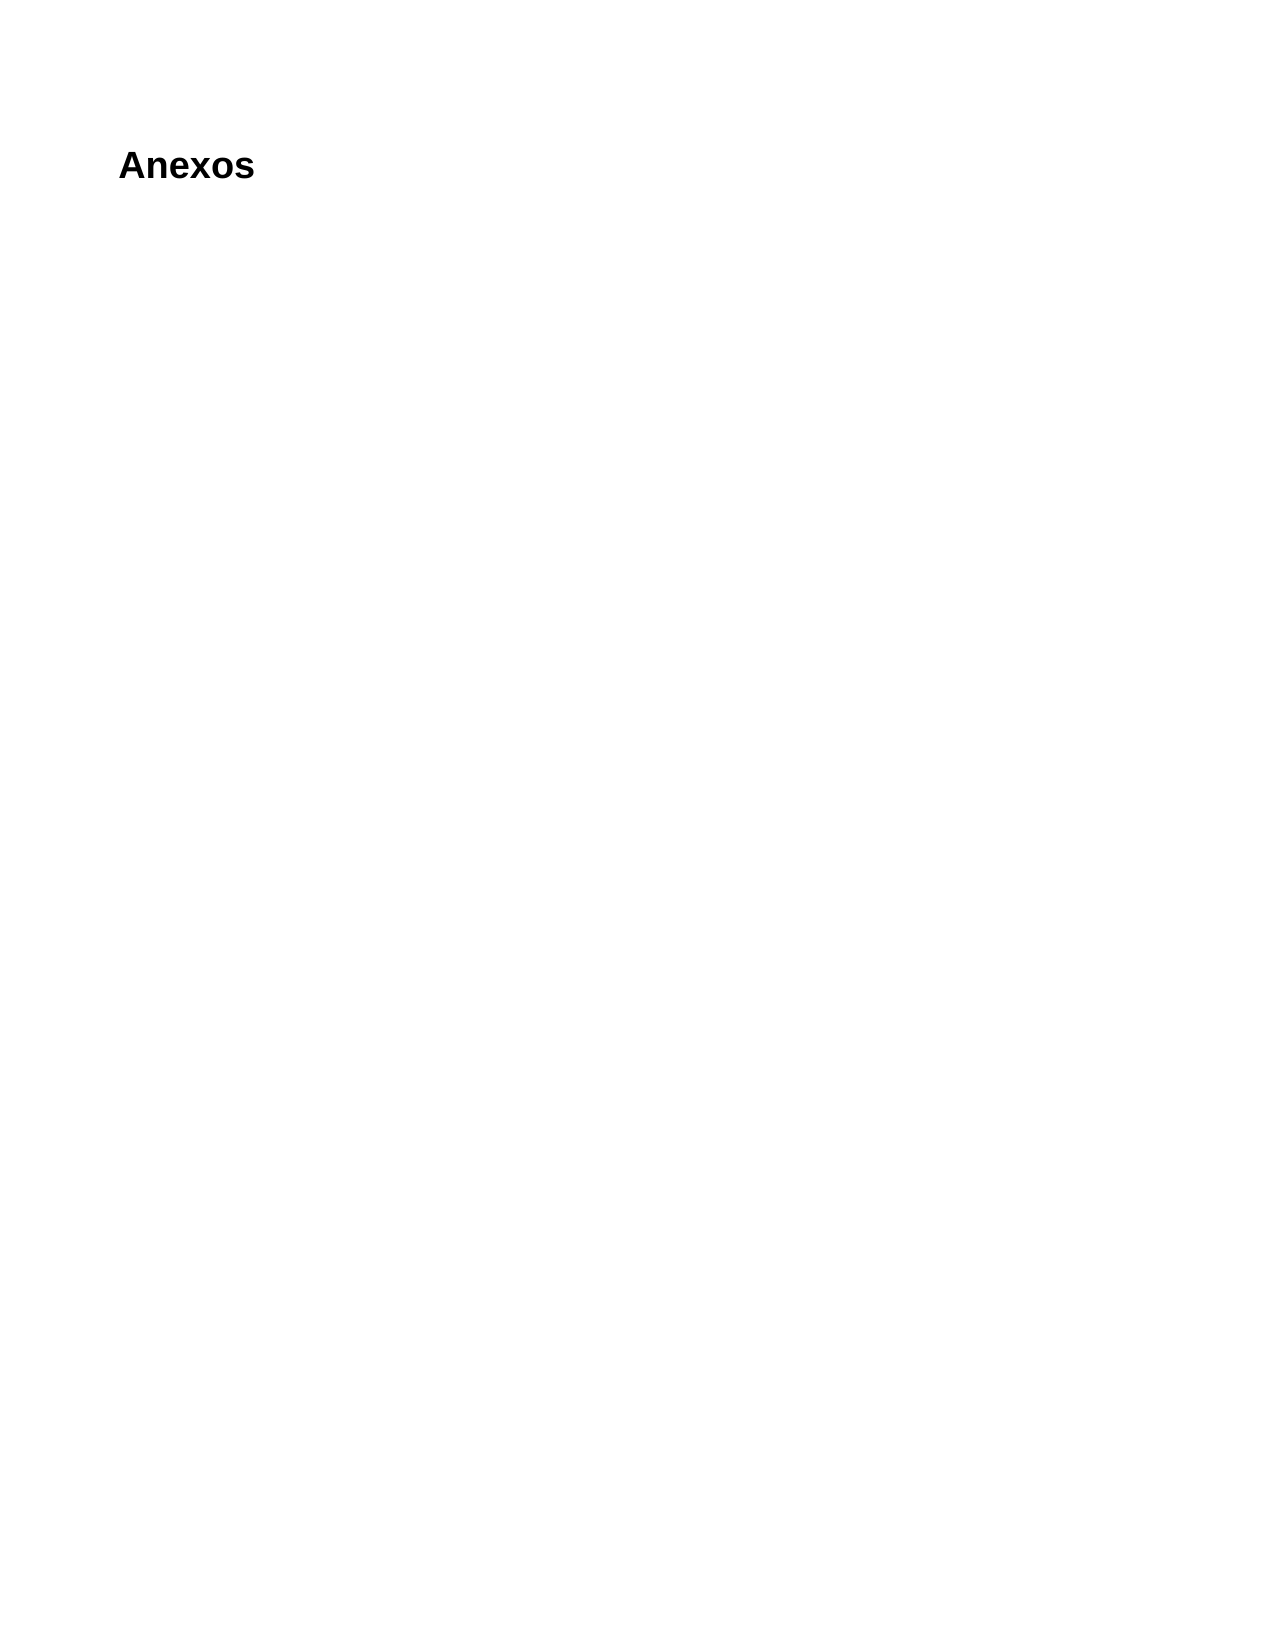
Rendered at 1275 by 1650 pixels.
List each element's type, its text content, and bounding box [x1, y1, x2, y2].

subtitle Anexos [118, 143, 1157, 187]
